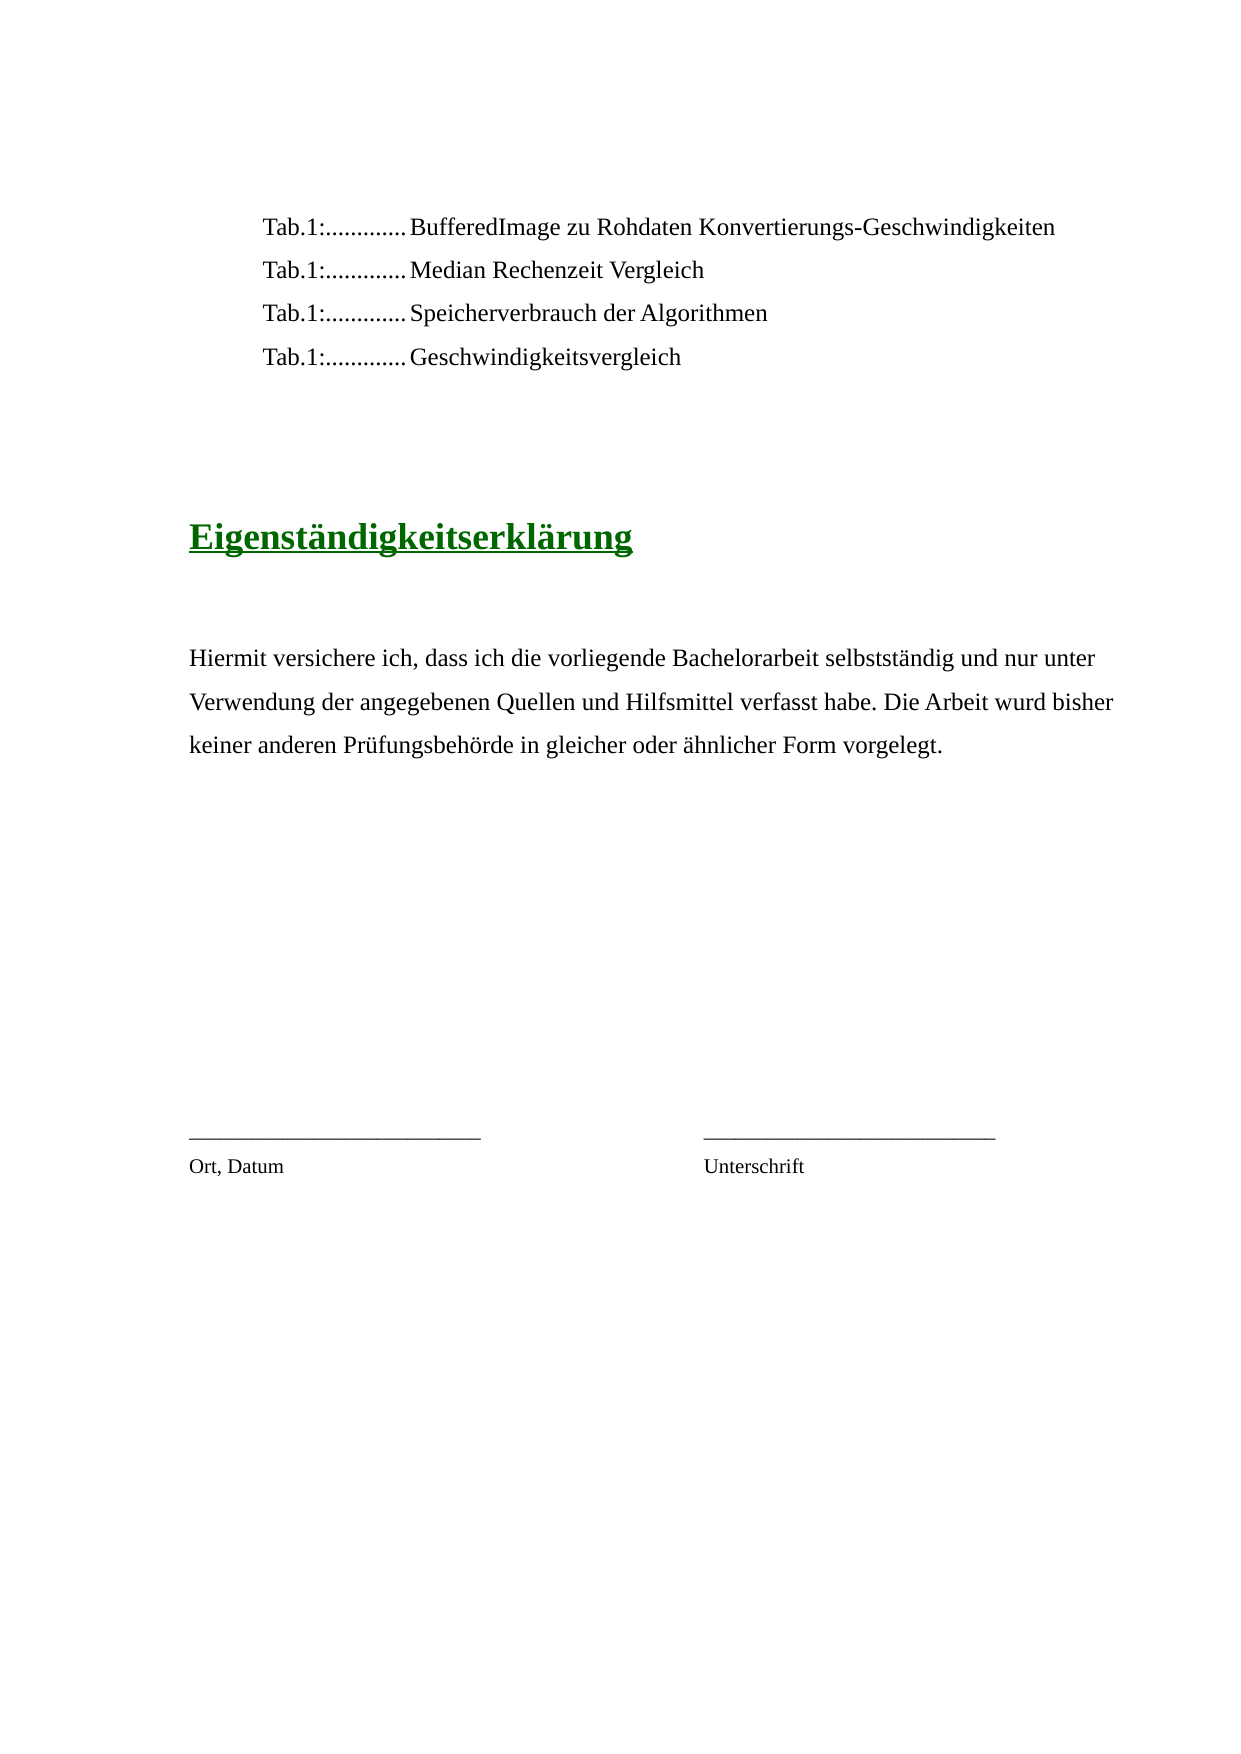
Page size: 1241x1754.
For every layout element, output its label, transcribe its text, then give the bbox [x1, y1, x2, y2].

text Hiermit versichere ich, dass ich die vorliegende Bachelorarbeit selbstständig und nur unter Verwendung der angegebenen Quellen und Hilfsmittel verfasst habe. Die Arbeit wurd bisher keiner anderen Prüfungsbehörde in gleicher oder ähnlicher Form vorgelegt. [189, 643, 1122, 758]
text Tab.1:............. BufferedImage zu Rohdaten Konvertierungs-Geschwindigkeiten [189, 212, 1122, 241]
text Tab.1:............. Median Rechenzeit Vergleich [189, 255, 1122, 284]
text Tab.1:............. Speicherverbrauch der Algorithmen [189, 298, 1122, 327]
text Eigenständigkeitserklärung [189, 514, 1122, 557]
text ____________________________ ____________________________ [189, 1118, 1122, 1142]
text Tab.1:............. Geschwindigkeitsvergleich [189, 342, 1122, 370]
text Ort, Datum Unterschrift [189, 1154, 1122, 1178]
